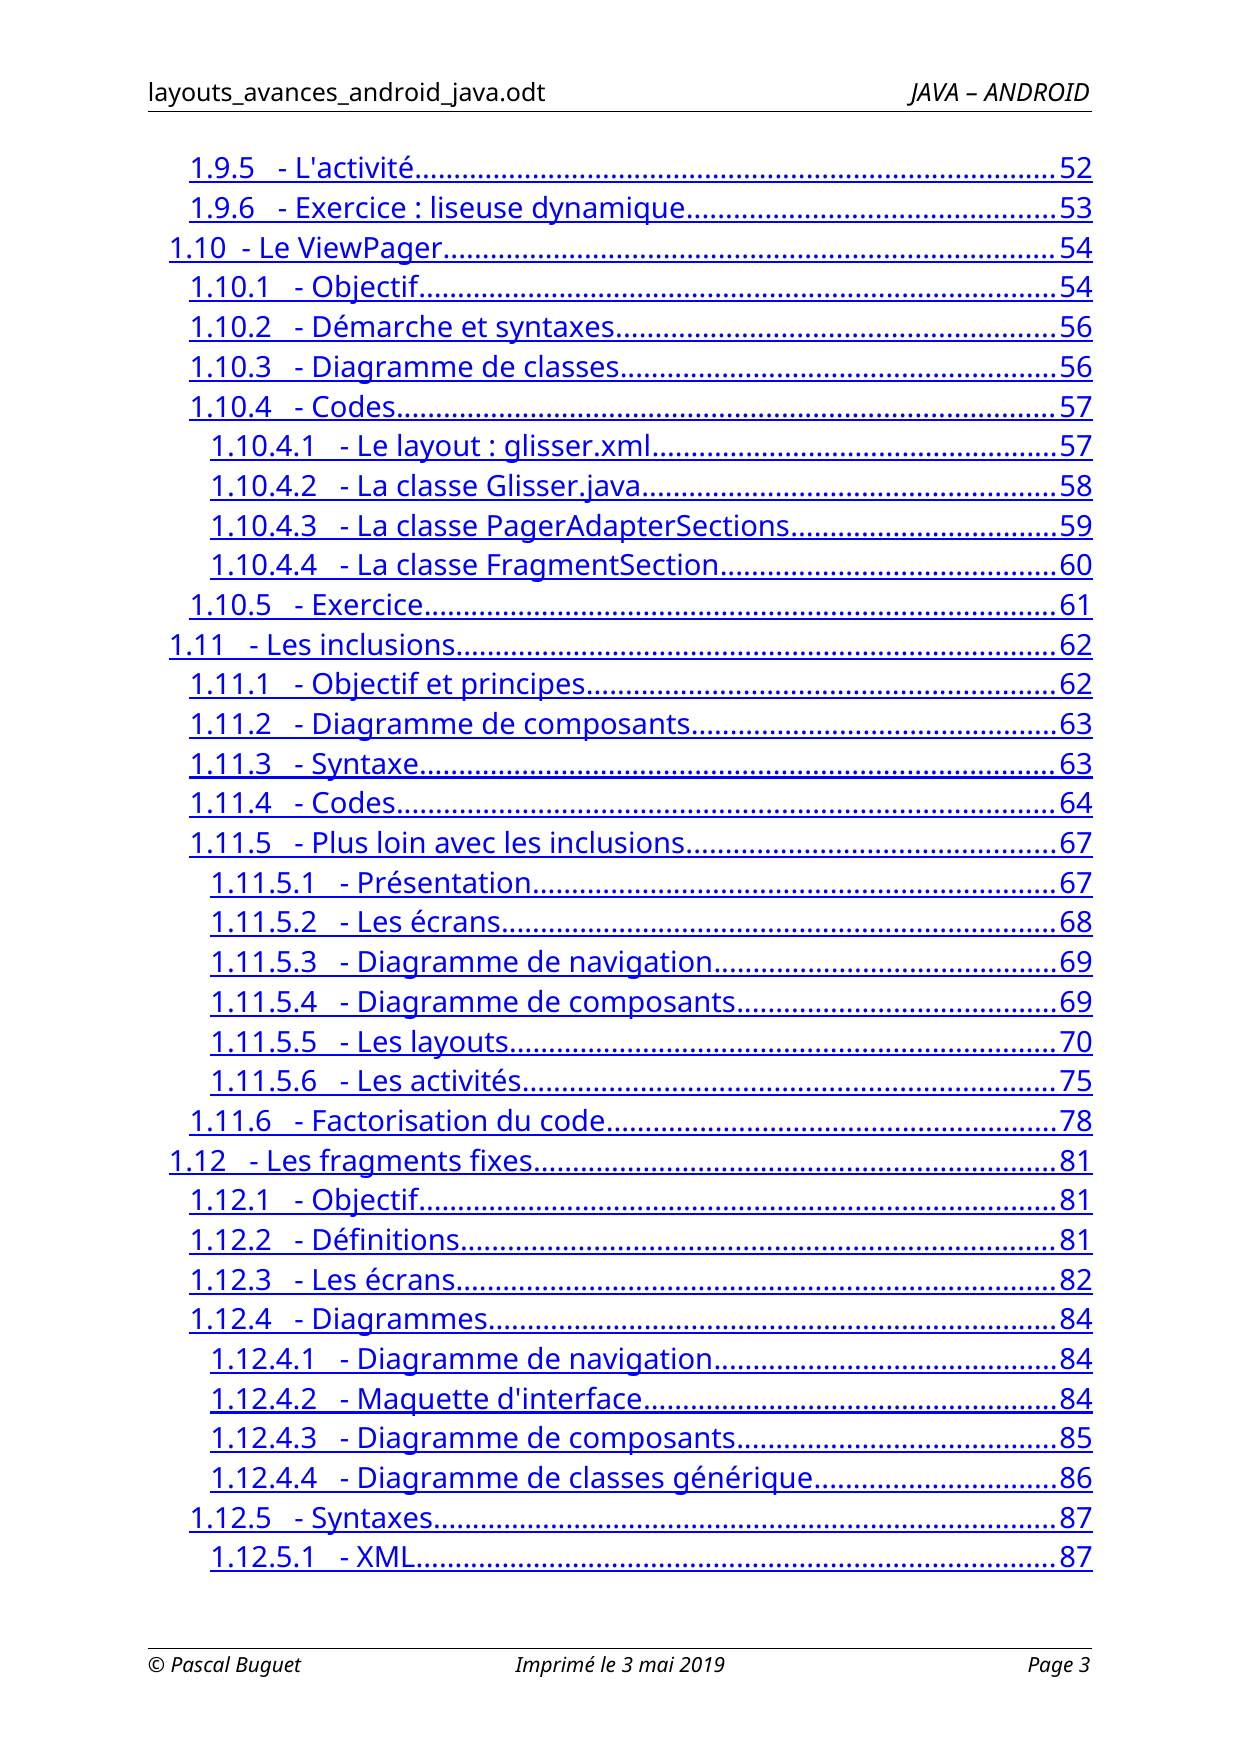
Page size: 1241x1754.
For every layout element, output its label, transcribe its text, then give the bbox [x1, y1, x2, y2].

text [189, 302, 1092, 306]
text [189, 818, 1092, 822]
text [189, 1295, 1092, 1299]
text 1.11.5.3 - Diagramme de navigation 69 [210, 941, 1092, 975]
text 1.12.2 - Définitions 81 [189, 1219, 1092, 1253]
text 1.12.3 - Les écrans 82 [189, 1259, 1092, 1293]
text [189, 779, 1092, 783]
text 1.12.1 - Objectif 81 [189, 1179, 1092, 1213]
text 1.11.1 - Objectif et principes 62 [189, 664, 1092, 697]
text 1.10.4.4 - La classe FragmentSection 60 [210, 544, 1092, 578]
text 1.12.4.4 - Diagramme de classes générique 86 [210, 1457, 1092, 1491]
text 1.10.5 - Exercice 61 [189, 584, 1092, 618]
text [168, 659, 1092, 664]
text 1.10.2 - Démarche et syntaxes 56 [189, 306, 1092, 340]
text [189, 1533, 1092, 1537]
text [210, 1056, 1092, 1061]
text [189, 223, 1092, 227]
text [189, 342, 1092, 346]
text 1.11.5.6 - Les activités 75 [210, 1061, 1092, 1094]
text 1.11.5.2 - Les écrans 68 [210, 902, 1092, 935]
text 1.9.6 - Exercice : liseuse dynamique 53 [189, 187, 1092, 221]
text 1.11.5 - Plus loin avec les inclusions 67 [189, 822, 1092, 856]
text 1.11.2 - Diagramme de composants 63 [189, 703, 1092, 737]
text 1.12.4.1 - Diagramme de navigation 84 [210, 1338, 1092, 1372]
text 1.12 - Les fragments fixes 81 [168, 1140, 1092, 1173]
text [189, 1136, 1092, 1140]
text [189, 421, 1092, 426]
text 1.10.4.3 - La classe PagerAdapterSections 59 [210, 505, 1092, 538]
text [210, 977, 1092, 981]
text 1.9.5 - L'activité 52 [189, 148, 1092, 181]
text [210, 1017, 1092, 1021]
text [210, 1493, 1092, 1497]
text [210, 1572, 1092, 1576]
text [210, 1096, 1092, 1100]
text [189, 699, 1092, 703]
text [210, 1453, 1092, 1457]
text [189, 739, 1092, 743]
text 1.10 - Le ViewPager 54 [168, 227, 1092, 261]
text 1.11.5.1 - Présentation 67 [210, 862, 1092, 896]
text [189, 620, 1092, 624]
text 1.11.3 - Syntaxe 63 [189, 743, 1092, 776]
text [210, 501, 1092, 505]
text [189, 1215, 1092, 1219]
text 1.12.5 - Syntaxes 87 [189, 1497, 1092, 1531]
text [168, 262, 1092, 267]
text [189, 858, 1092, 862]
text [210, 898, 1092, 902]
text [189, 382, 1092, 386]
text [210, 937, 1092, 941]
text 1.10.4.1 - Le layout : glisser.xml 57 [210, 426, 1092, 459]
text 1.12.4.3 - Diagramme de composants 85 [210, 1418, 1092, 1451]
text 1.12.4 - Diagrammes 84 [189, 1299, 1092, 1332]
text 1.11.4 - Codes 64 [189, 783, 1092, 816]
text 1.10.4.2 - La classe Glisser.java 58 [210, 465, 1092, 499]
text [210, 540, 1092, 544]
text 1.11 - Les inclusions 62 [168, 624, 1092, 658]
text [210, 580, 1092, 584]
text 1.10.3 - Diagramme de classes 56 [189, 346, 1092, 380]
text [168, 1174, 1092, 1179]
text [210, 1374, 1092, 1378]
text [189, 1255, 1092, 1259]
text [189, 183, 1092, 187]
text 1.10.1 - Objectif 54 [189, 267, 1092, 300]
text 1.12.5.1 - XML 87 [210, 1537, 1092, 1570]
text 1.10.4 - Codes 57 [189, 386, 1092, 419]
text 1.11.5.4 - Diagramme de composants 69 [210, 981, 1092, 1015]
text 1.11.6 - Factorisation du code 78 [189, 1100, 1092, 1134]
text [210, 461, 1092, 465]
text 1.11.5.5 - Les layouts 70 [210, 1021, 1092, 1054]
text [210, 1414, 1092, 1418]
text [189, 1334, 1092, 1338]
text 1.12.4.2 - Maquette d'interface 84 [210, 1378, 1092, 1411]
